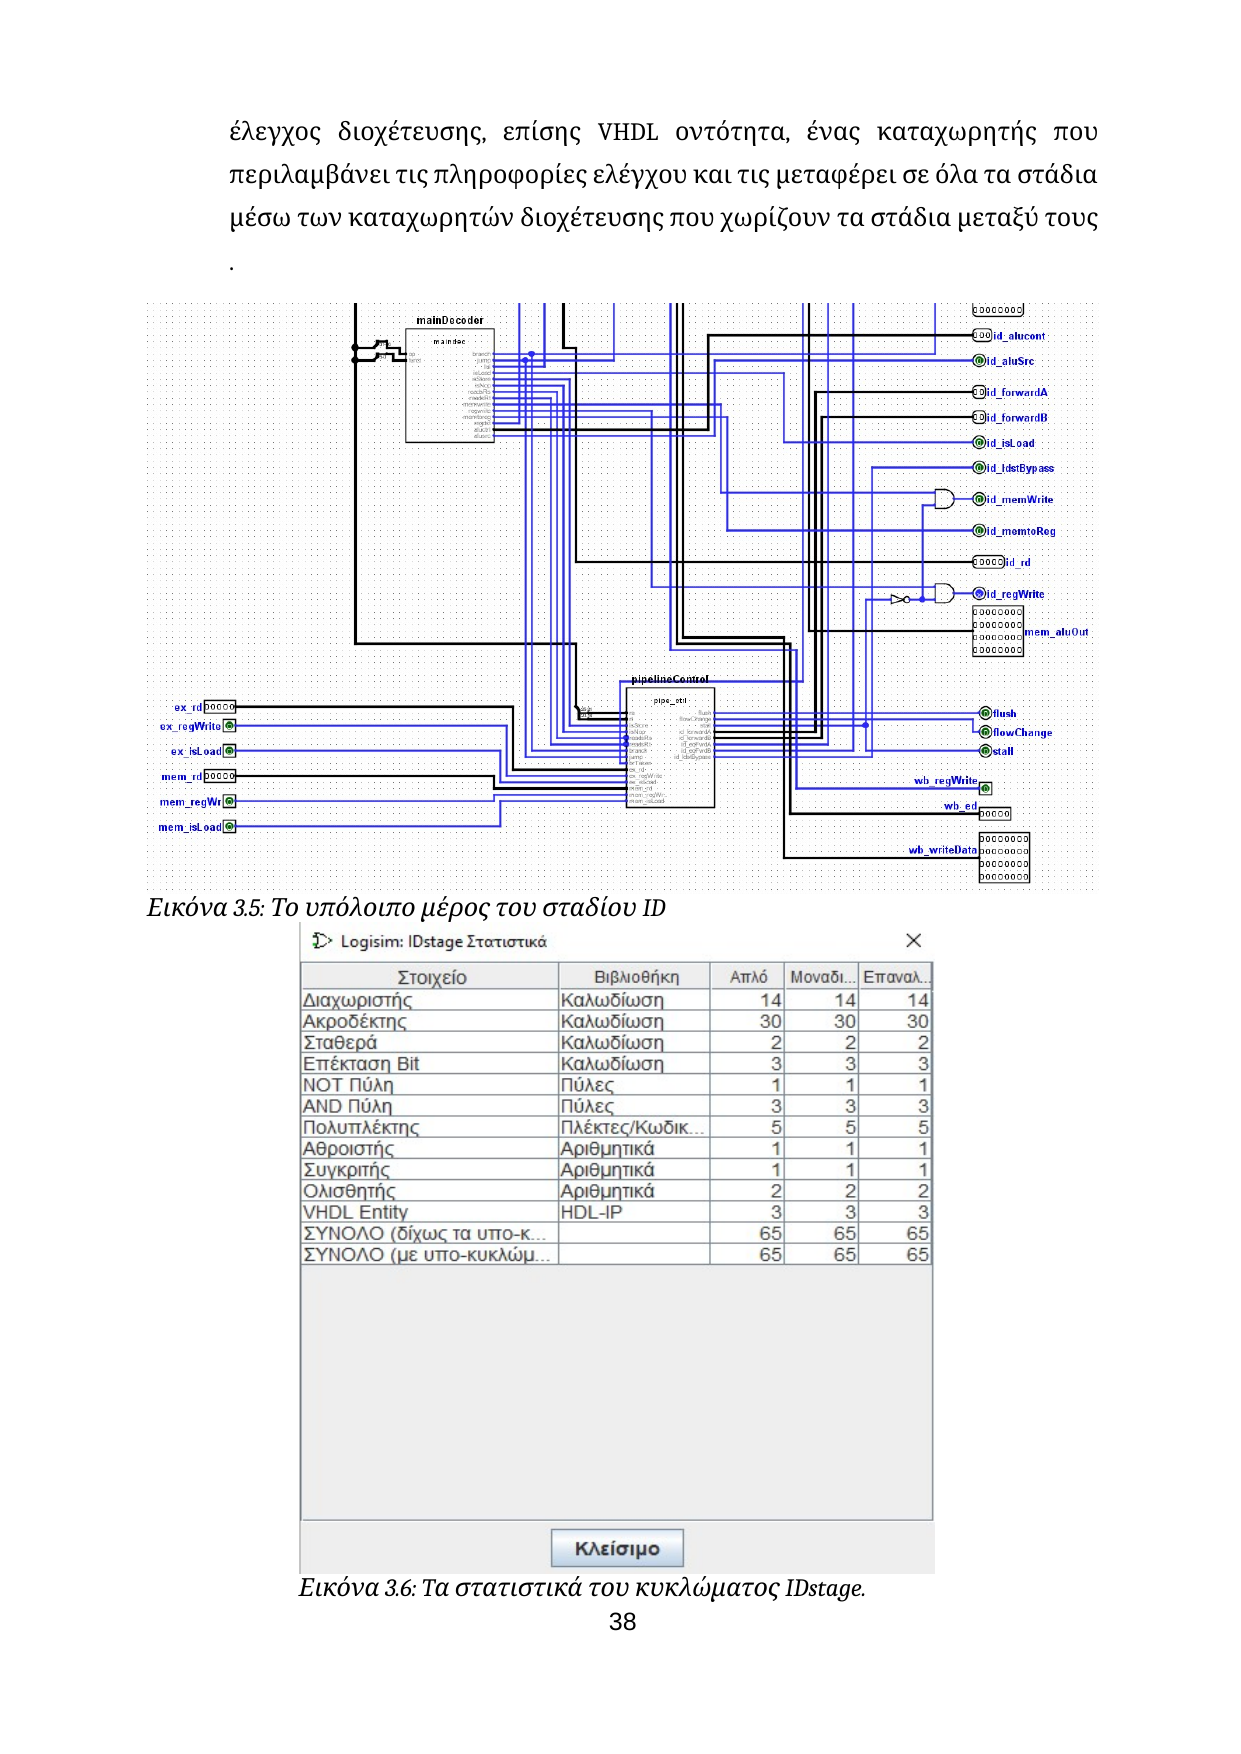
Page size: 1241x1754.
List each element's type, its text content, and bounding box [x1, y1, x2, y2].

picture [299, 922, 935, 1574]
text Εικόνα 3.5: Το υπόλοιπο μέρος του σταδίου ID [147, 894, 1098, 922]
list έλεγχος διοχέτευσης, επίσης VHDL οντότητα, ένας καταχωρητής που περιλαμβάνει τις πληροφορίες ελέγχου και τις μεταφέρει σε όλα τα στάδια μέσω των καταχωρητών διοχέτευσης που χωρίζουν τα στάδια μεταξύ τους . [191, 118, 1098, 276]
text Εικόνα 3.6: Tα στατιστικά του κυκλώματος IDstage. [298, 935, 936, 1603]
picture [146, 303, 1099, 894]
